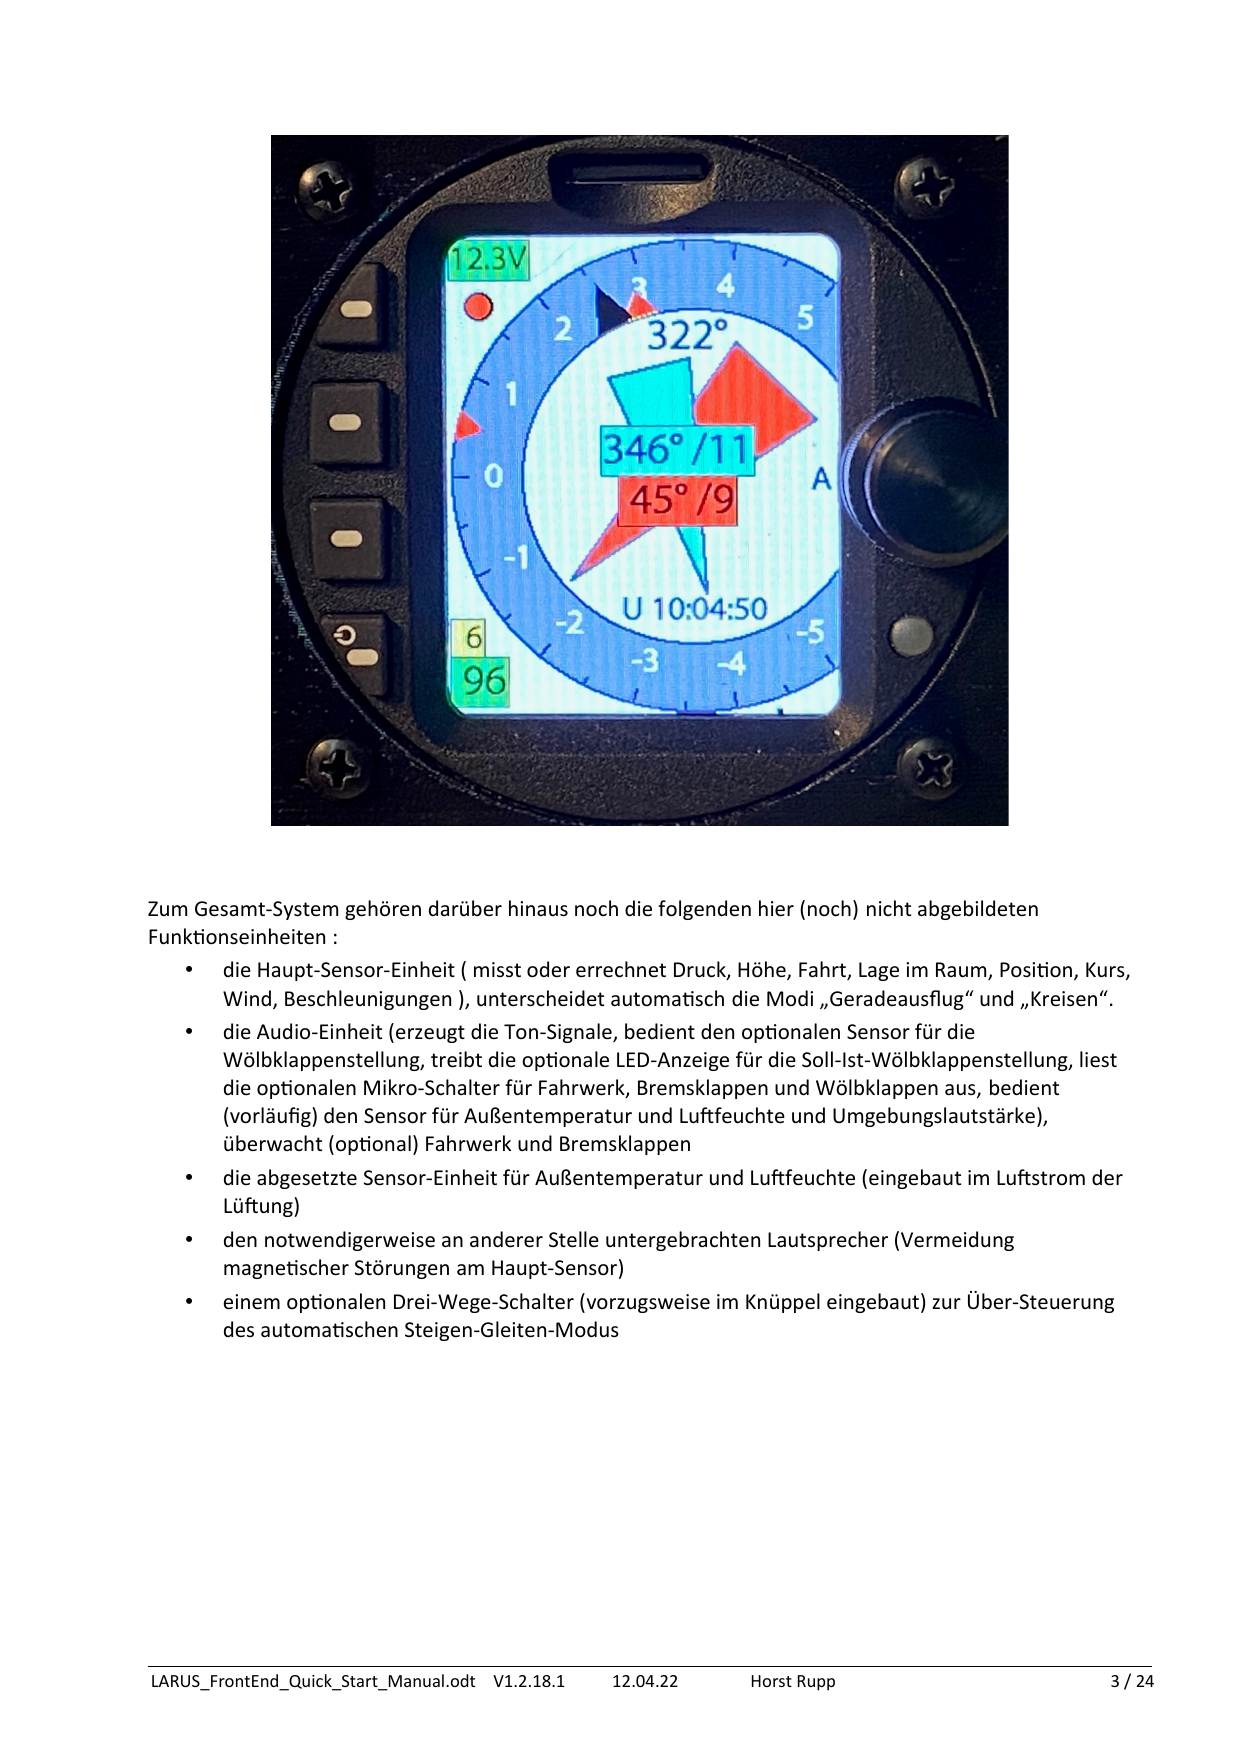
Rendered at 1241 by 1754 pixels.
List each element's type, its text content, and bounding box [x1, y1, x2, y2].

list die Audio-Einheit (erzeugt die Ton-Signale, bedient den optionalen Sensor für die Wölbklappenstellung, treibt die optionale LED-Anzeige für die Soll-Ist-Wölbklappenstellung, liest die optionalen Mikro-Schalter für Fahrwerk, Bremsklappen und Wölbklappen aus, bedient (vorläufig) den Sensor für Außentemperatur und Luftfeuchte und Umgebungslautstärke), überwacht (optional) Fahrwerk und Bremsklappen [185, 1017, 1152, 1158]
list die Haupt-Sensor-Einheit ( misst oder errechnet Druck, Höhe, Fahrt, Lage im Raum, Position, Kurs, Wind, Beschleunigungen ), unterscheidet automatisch die Modi „Geradeausflug“ und „Kreisen“. [185, 956, 1152, 1012]
list den notwendigerweise an anderer Stelle untergebrachten Lautsprecher (Vermeidung magnetischer Störungen am Haupt-Sensor) [185, 1225, 1152, 1281]
picture [271, 135, 1009, 826]
list die abgesetzte Sensor-Einheit für Außentemperatur und Luftfeuchte (eingebaut im Luftstrom der Lüftung) [185, 1163, 1152, 1219]
list einem optionalen Drei-Wege-Schalter (vorzugsweise im Knüppel eingebaut) zur Über-Steuerung des automatischen Steigen-Gleiten-Modus [185, 1287, 1152, 1343]
text Zum Gesamt-System gehören darüber hinaus noch die folgenden hier (noch) nicht abgebildeten Funktionseinheiten : [148, 894, 1152, 950]
